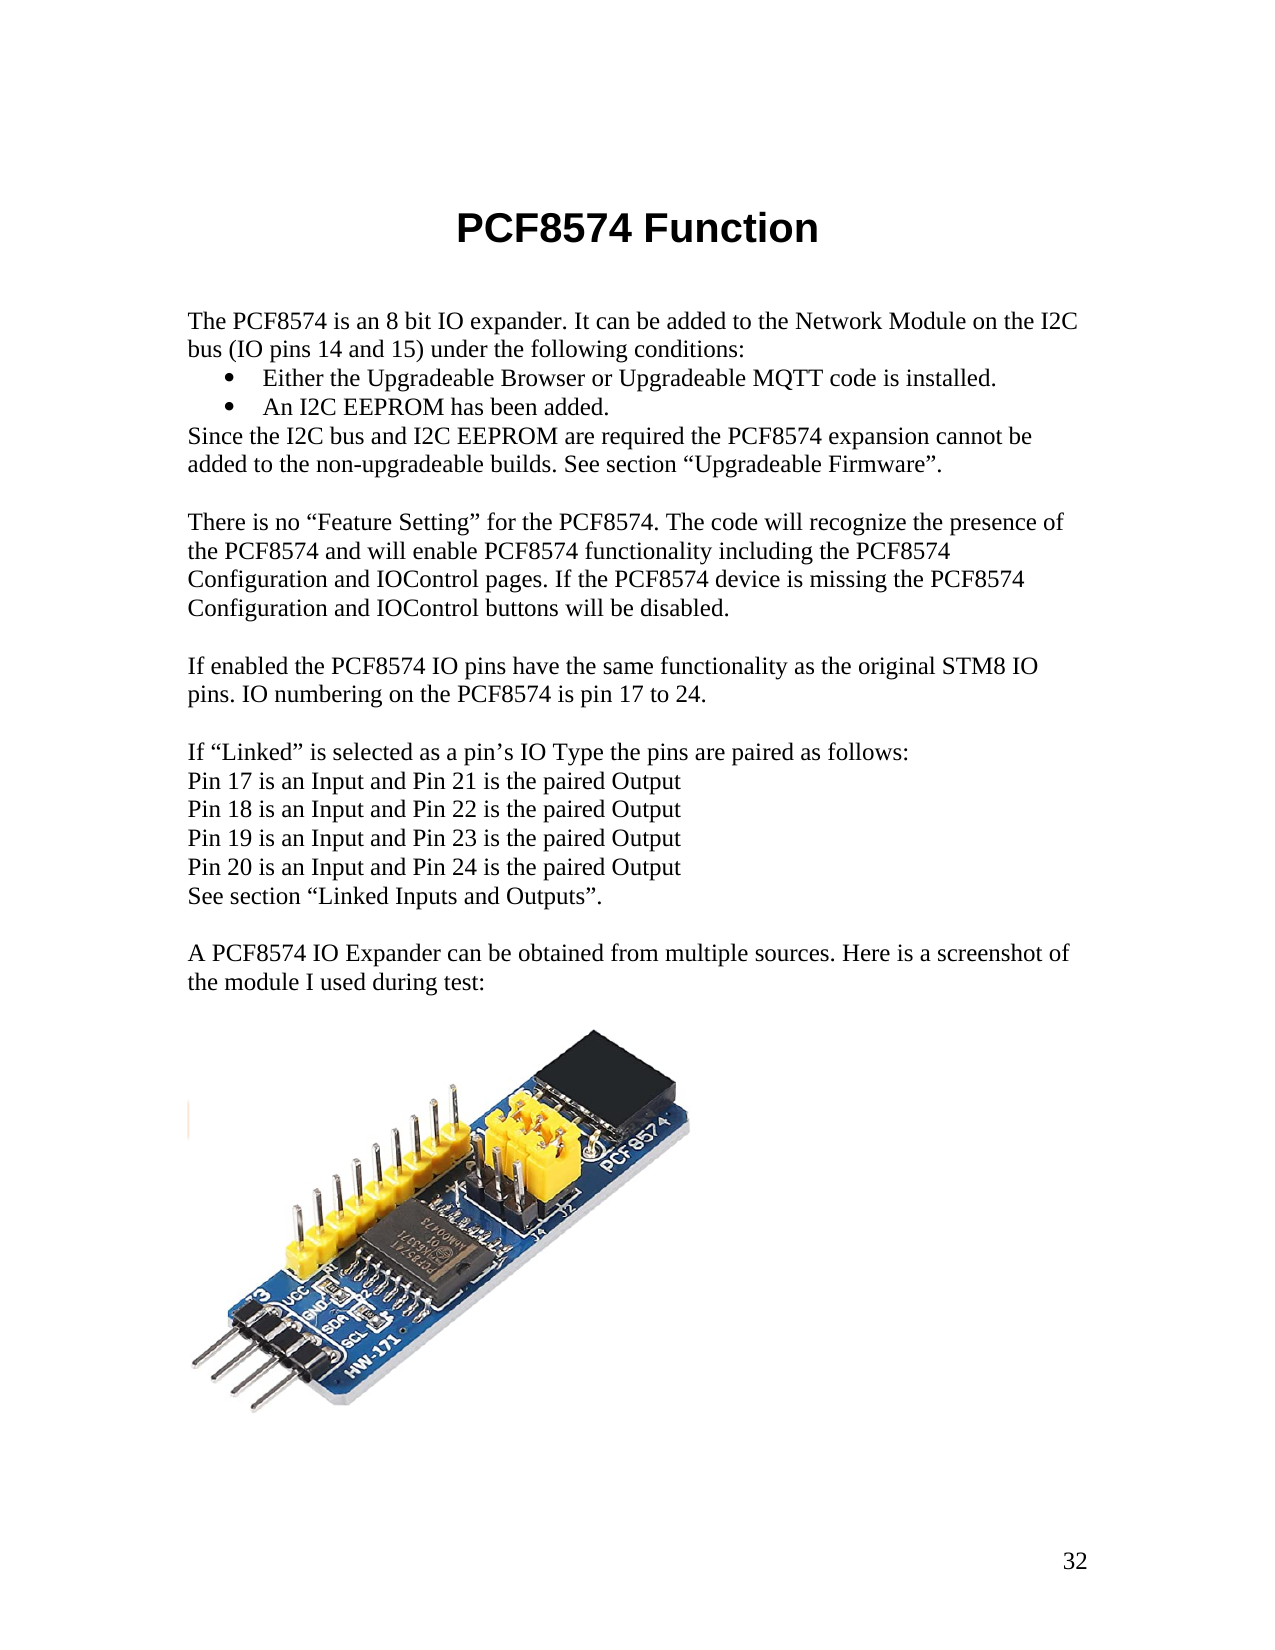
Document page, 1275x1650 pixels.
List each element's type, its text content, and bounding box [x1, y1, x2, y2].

list An I2C EEPROM has been added. [225, 392, 1087, 421]
text Pin 18 is an Input and Pin 22 is the paired Output [187, 794, 1087, 823]
text The PCF8574 is an 8 bit IO expander. It can be added to the Network Module on the I2C bus (IO pins 14 and 15) under the following conditions: [187, 306, 1087, 363]
text Pin 17 is an Input and Pin 21 is the paired Output [187, 766, 1087, 794]
text If “Linked” is selected as a pin’s IO Type the pins are paired as follows: [187, 737, 1087, 766]
text If enabled the PCF8574 IO pins have the same functionality as the original STM8 IO pins. IO numbering on the PCF8574 is pin 17 to 24. [187, 651, 1087, 708]
text Pin 19 is an Input and Pin 23 is the paired Output [187, 823, 1087, 852]
text Since the I2C bus and I2C EEPROM are required the PCF8574 expansion cannot be added to the non-upgradeable builds. See section “Upgradeable Firmware”. [187, 421, 1087, 478]
picture [187, 1024, 694, 1433]
list Either the Upgradeable Browser or Upgradeable MQTT code is installed. [225, 363, 1087, 392]
text See section “Linked Inputs and Outputs”. [187, 881, 1087, 909]
text Pin 20 is an Input and Pin 24 is the paired Output [187, 852, 1087, 881]
text There is no “Feature Setting” for the PCF8574. The code will recognize the presence of the PCF8574 and will enable PCF8574 functionality including the PCF8574 Configuration and IOControl pages. If the PCF8574 device is missing the PCF8574 Configuration and IOControl buttons will be disabled. [187, 507, 1087, 622]
subtitle PCF8574 Function [187, 204, 1087, 252]
text A PCF8574 IO Expander can be obtained from multiple sources. Here is a screenshot of the module I used during test: [187, 938, 1087, 996]
